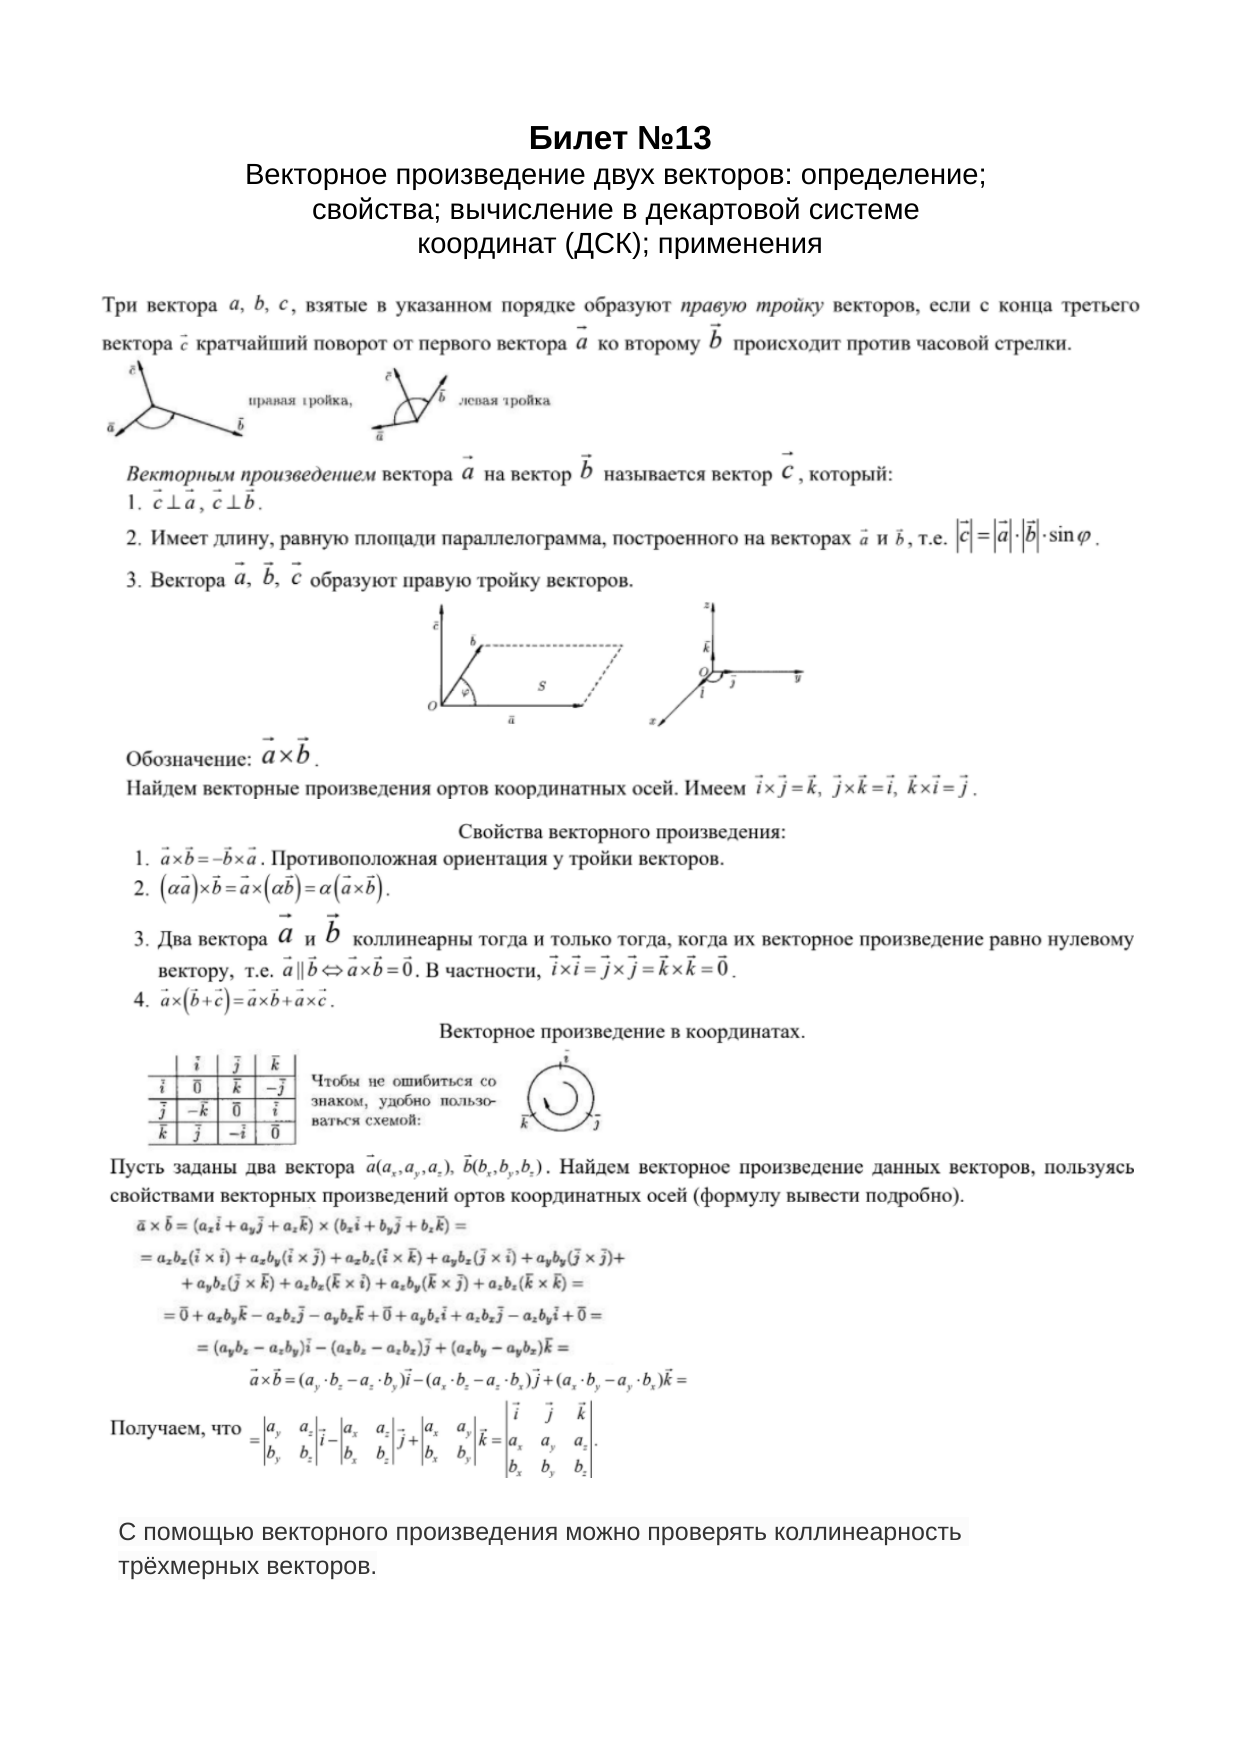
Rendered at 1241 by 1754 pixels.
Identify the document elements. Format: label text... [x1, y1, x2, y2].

text Векторное произведение двух векторов: определение; [118, 157, 1122, 191]
text координат (ДСК); применения [118, 225, 1122, 260]
picture [106, 823, 1134, 1478]
text [118, 799, 1122, 823]
text Билет №13 [118, 118, 1122, 157]
text С помощью векторного произведения можно проверять коллинеарность трёхмерных векторов. [118, 1478, 1122, 1580]
picture [99, 294, 1141, 799]
text свойства; вычисление в декартовой системе [118, 191, 1122, 225]
